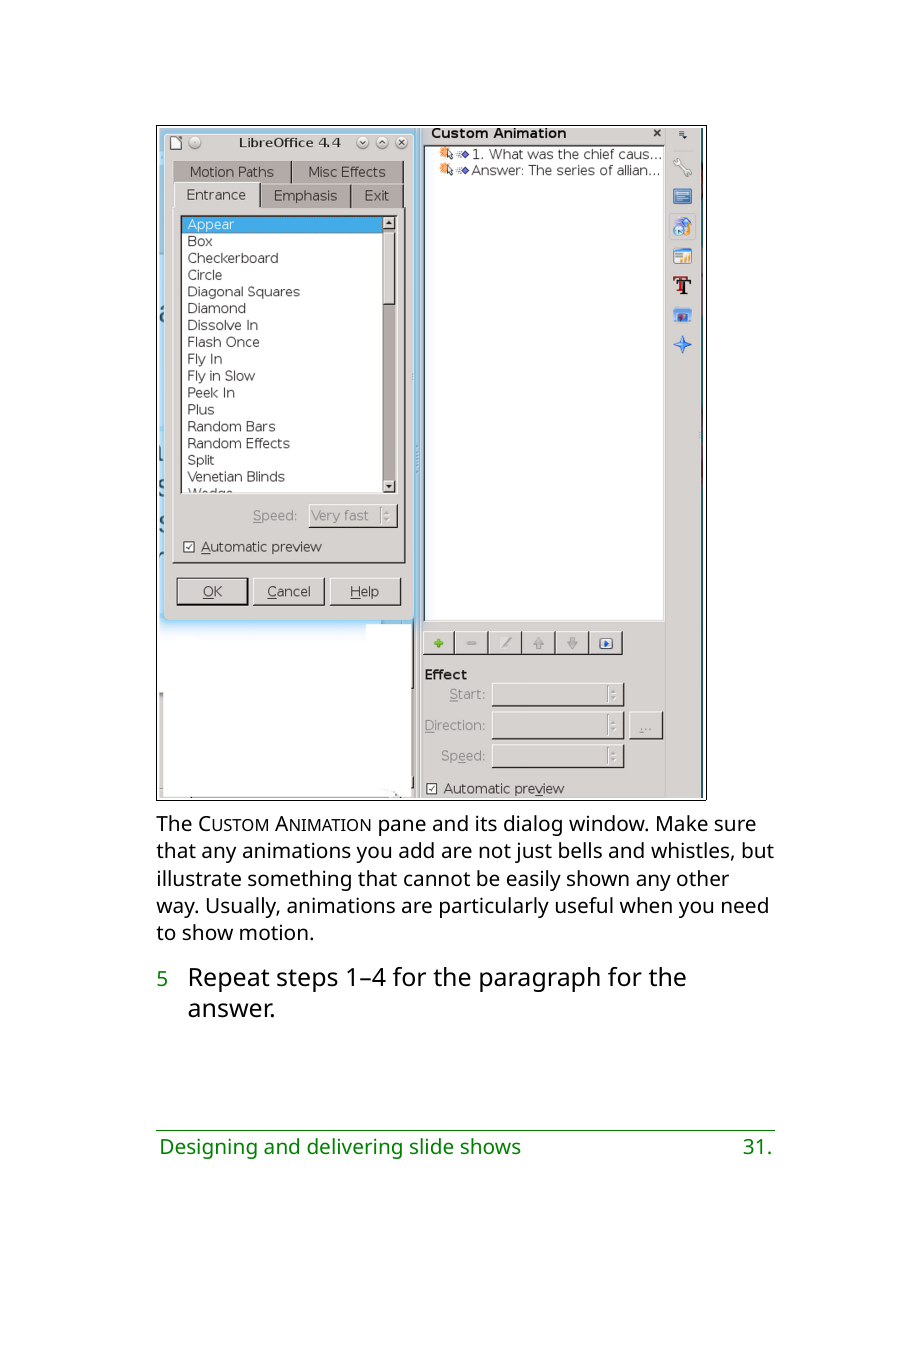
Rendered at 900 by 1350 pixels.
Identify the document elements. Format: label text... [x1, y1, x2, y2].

table_header [157, 126, 706, 800]
table_cell The Custom Animation pane and its dialog window. Make sure that any animations you add are not just bells and whistles, but illustrate something that cannot be easily shown any other way. Usually, animations are particularly useful when you need to show motion. [156, 802, 775, 946]
list Repeat steps 1–4 for the paragraph for the answer. [156, 961, 775, 1024]
picture [159, 128, 703, 798]
table_header [156, 125, 775, 802]
